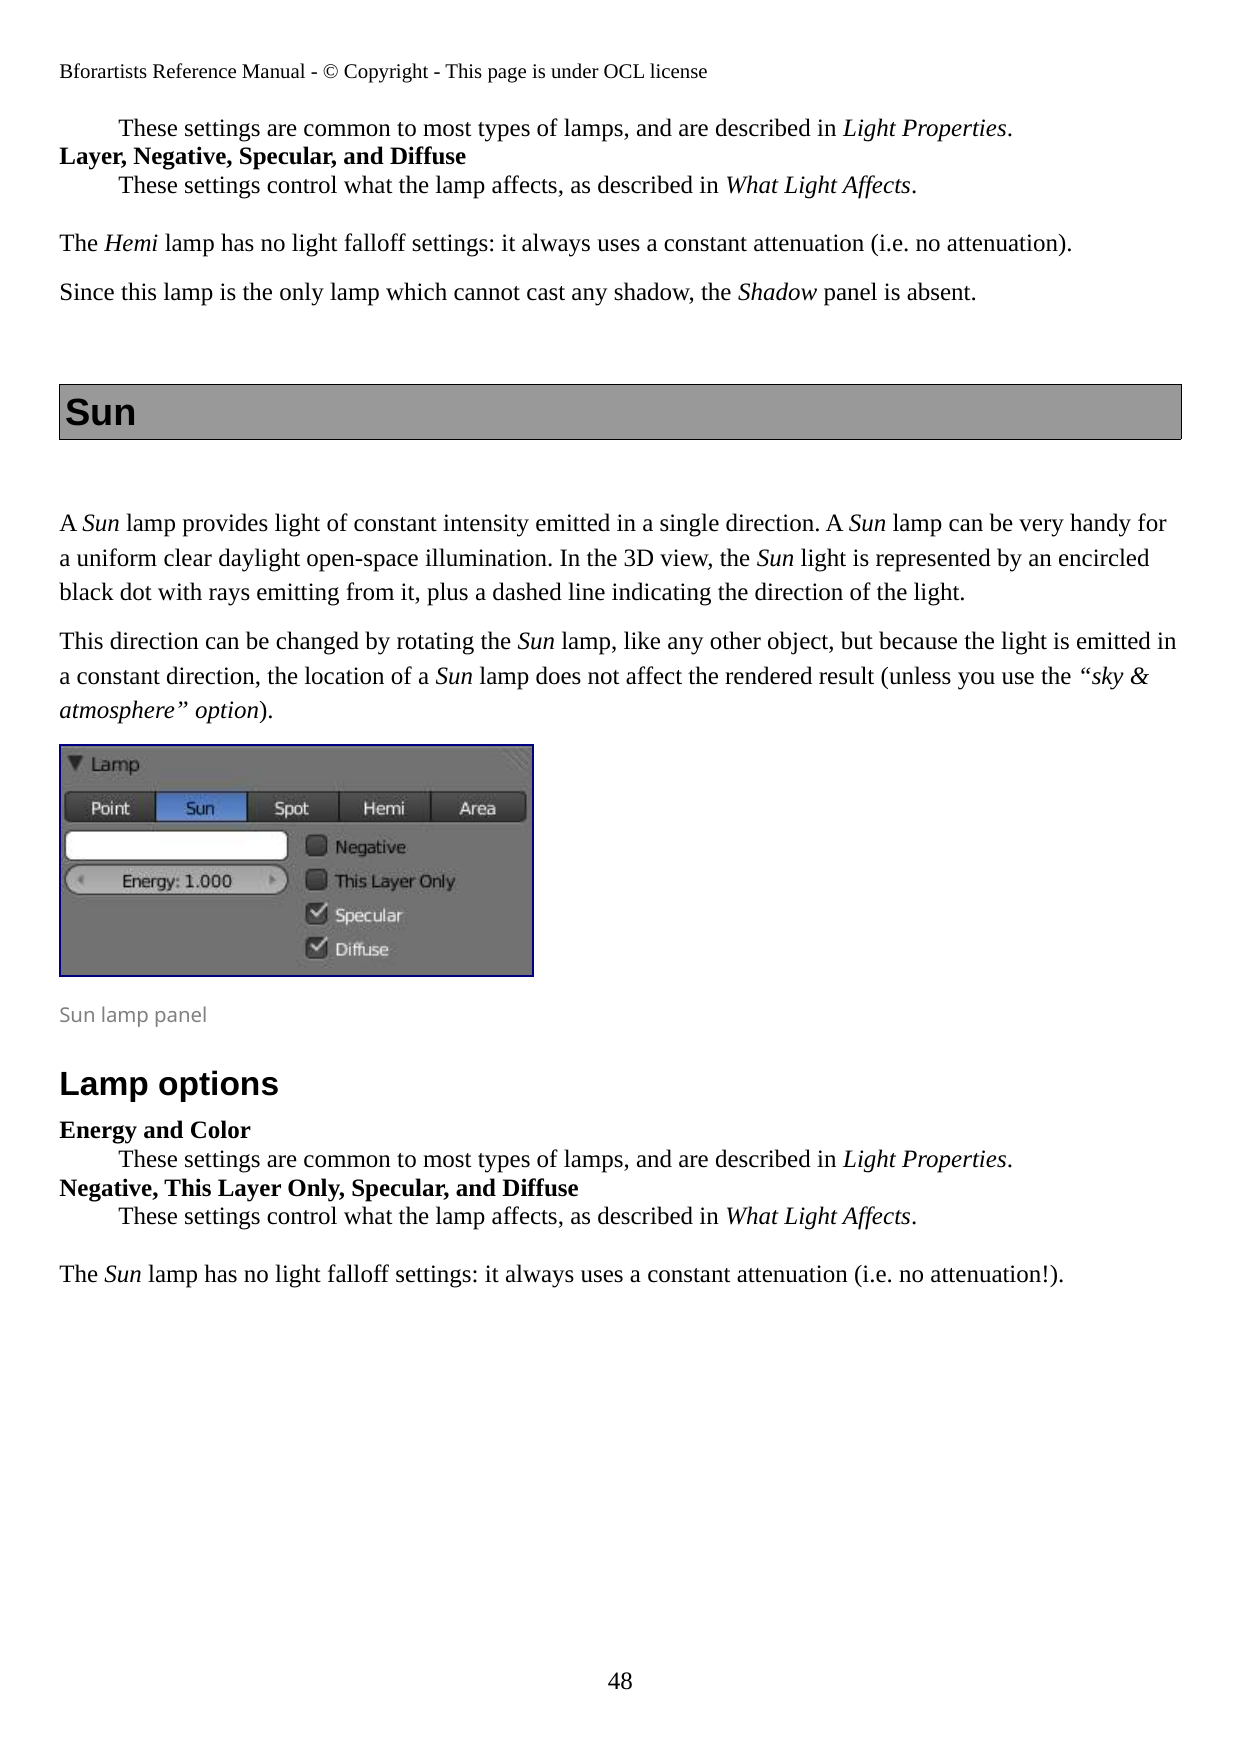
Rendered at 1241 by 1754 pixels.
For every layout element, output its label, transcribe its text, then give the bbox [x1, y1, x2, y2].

list These settings control what the lamp affects, as described in What Light Affects. [118, 1201, 1181, 1230]
text Sun lamp panel [59, 997, 1181, 1028]
subtitle Layer, Negative, Specular, and Diffuse [59, 141, 1181, 170]
subtitle Lamp options [59, 1064, 1181, 1103]
table_header Sun [60, 385, 1181, 439]
text Since this lamp is the only lamp which cannot cast any shadow, the Shadow panel is absent. [59, 277, 1181, 306]
subtitle Energy and Color [59, 1115, 1181, 1144]
text The Sun lamp has no light falloff settings: it always uses a constant attenuation (i.e. no attenuation!). [59, 1259, 1181, 1288]
list These settings are common to most types of lamps, and are described in Light Properties. [118, 113, 1181, 141]
text This direction can be changed by rotating the Sun lamp, like any other object, but because the light is emitted in a constant direction, the location of a Sun lamp does not affect the rendered result (unless you use the “sky & atmosphere” option). [59, 626, 1181, 724]
text The Hemi lamp has no light falloff settings: it always uses a constant attenuation (i.e. no attenuation). [59, 228, 1181, 257]
list These settings control what the lamp affects, as described in What Light Affects. [118, 170, 1181, 199]
text A Sun lamp provides light of constant intensity emitted in a single direction. A Sun lamp can be very handy for a uniform clear daylight open-space illumination. In the 3D view, the Sun light is represented by an encircled black dot with rays emitting from it, plus a dashed line indicating the direction of the light. [59, 508, 1181, 606]
list These settings are common to most types of lamps, and are described in Light Properties. [118, 1144, 1181, 1173]
subtitle Negative, This Layer Only, Specular, and Diffuse [59, 1173, 1181, 1201]
picture [61, 746, 532, 975]
